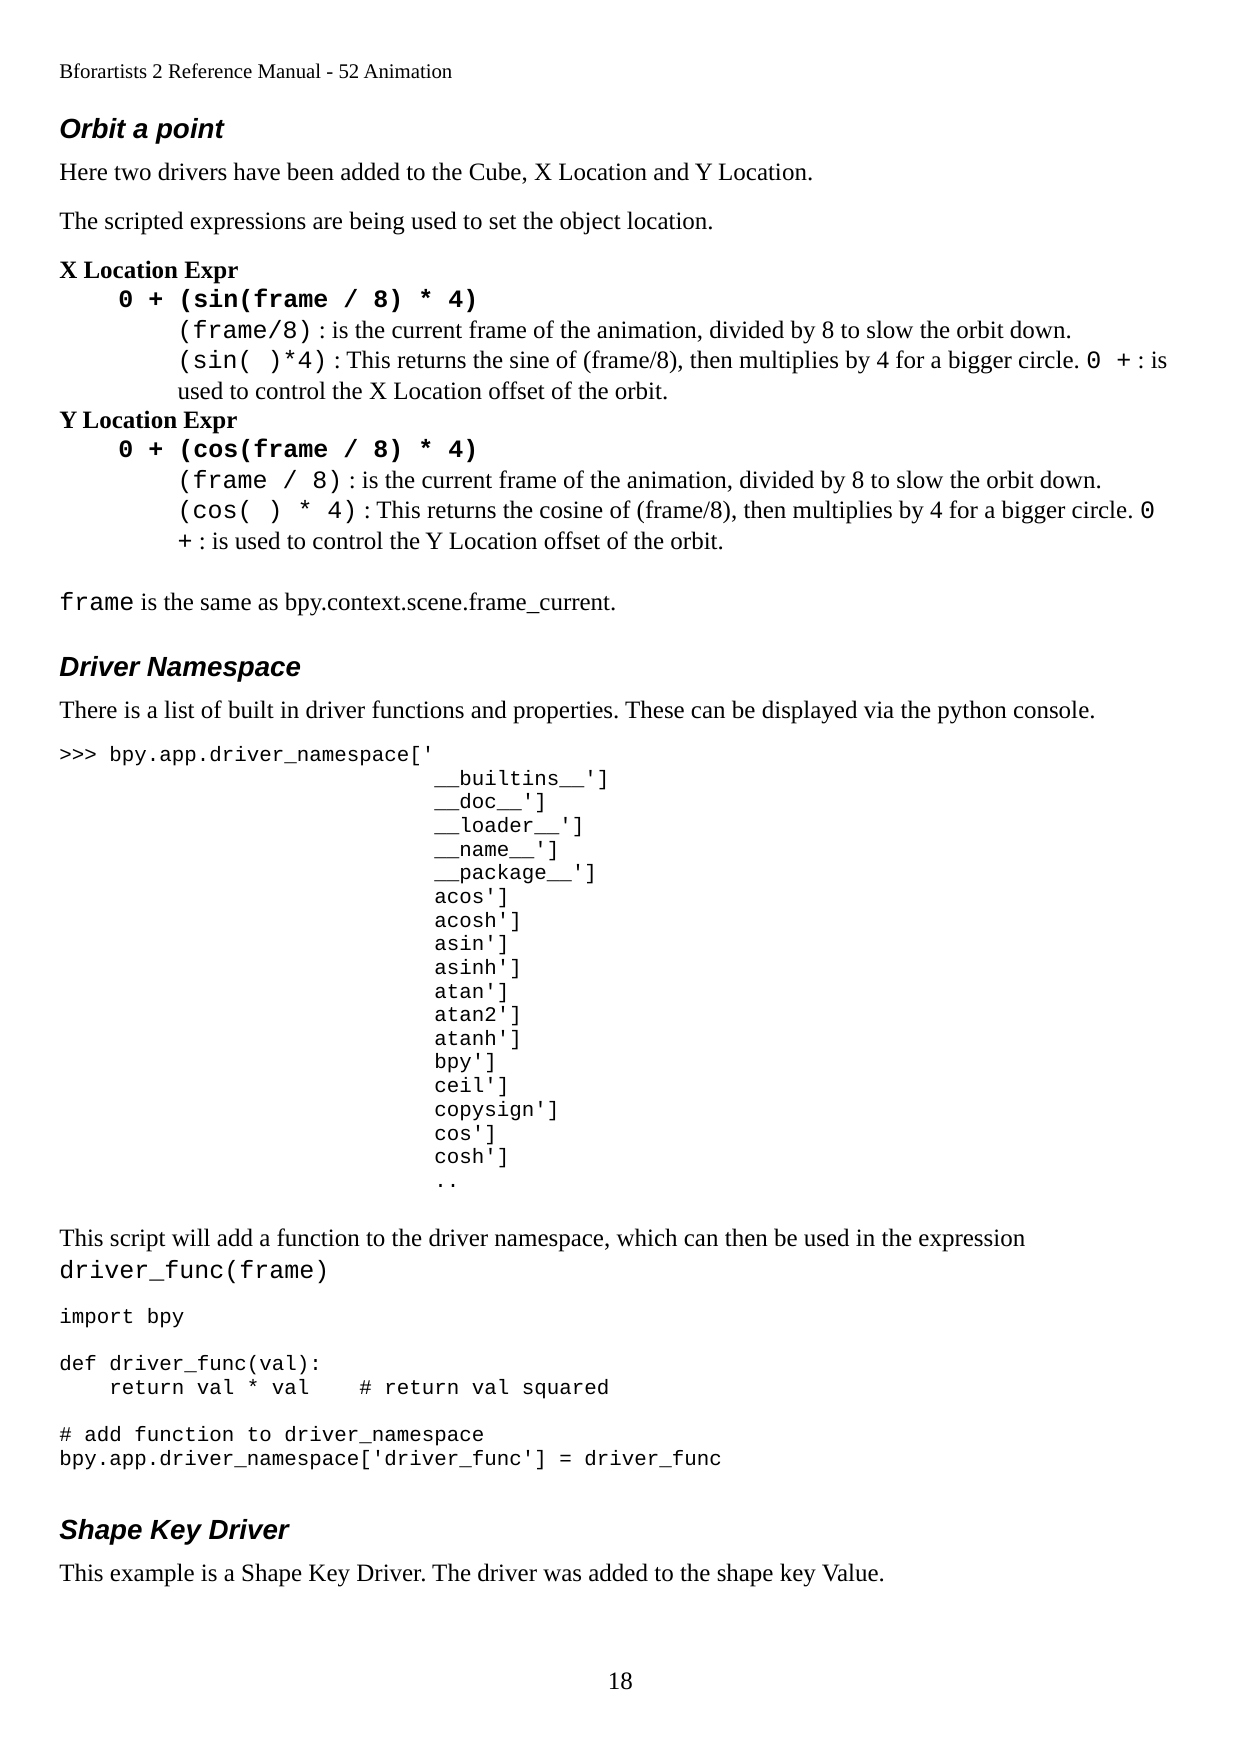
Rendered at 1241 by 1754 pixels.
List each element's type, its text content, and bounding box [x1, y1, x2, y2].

text atan'] [59, 981, 1181, 1004]
subtitle Y Location Expr [59, 405, 1181, 434]
text .. [59, 1170, 1181, 1193]
subtitle 0 + (cos(frame / 8) * 4) [118, 434, 1181, 465]
text cosh'] [59, 1146, 1181, 1170]
text This script will add a function to the driver namespace, which can then be used in the expression driver_func(frame) [59, 1223, 1181, 1286]
subtitle Driver Namespace [59, 651, 1181, 683]
text __name__'] [59, 839, 1181, 862]
text __package__'] [59, 862, 1181, 886]
text __builtins__'] [59, 768, 1181, 791]
text import bpy [59, 1306, 1181, 1329]
text copysign'] [59, 1099, 1181, 1122]
text >>> bpy.app.driver_namespace[' [59, 744, 1181, 768]
text return val * val # return val squared [59, 1377, 1181, 1400]
list (frame/8) : is the current frame of the animation, divided by 8 to slow the orbit down. (sin( )*4) : This returns the sine of (frame/8), then multiplies by 4 for a bigger circle. 0 + : is used to control the X Location offset of the orbit. [177, 315, 1181, 405]
text ceil'] [59, 1075, 1181, 1099]
text acosh'] [59, 910, 1181, 933]
text bpy.app.driver_namespace['driver_func'] = driver_func [59, 1448, 1181, 1471]
subtitle Shape Key Driver [59, 1513, 1181, 1545]
list (frame / 8) : is the current frame of the animation, divided by 8 to slow the orbit down. (cos( ) * 4) : This returns the cosine of (frame/8), then multiplies by 4 for a bigger circle. 0 + : is used to control the Y Location offset of the orbit. [177, 465, 1181, 557]
text # add function to driver_namespace [59, 1424, 1181, 1448]
text atan2'] [59, 1004, 1181, 1028]
text acos'] [59, 886, 1181, 910]
text asinh'] [59, 957, 1181, 981]
subtitle Orbit a point [59, 113, 1181, 144]
text The scripted expressions are being used to set the object location. [59, 206, 1181, 235]
text frame is the same as bpy.context.scene.frame_current. [59, 587, 1181, 617]
text There is a list of built in driver functions and properties. These can be displayed via the python console. [59, 695, 1181, 724]
text This example is a Shape Key Driver. The driver was added to the shape key Value. [59, 1558, 1181, 1586]
text Here two drivers have been added to the Cube, X Location and Y Location. [59, 157, 1181, 186]
text __loader__'] [59, 815, 1181, 839]
text cos'] [59, 1122, 1181, 1146]
text asin'] [59, 933, 1181, 957]
text bpy'] [59, 1052, 1181, 1075]
text def driver_func(val): [59, 1353, 1181, 1377]
text __doc__'] [59, 791, 1181, 815]
subtitle X Location Expr [59, 255, 1181, 284]
text atanh'] [59, 1028, 1181, 1052]
subtitle 0 + (sin(frame / 8) * 4) [118, 284, 1181, 315]
